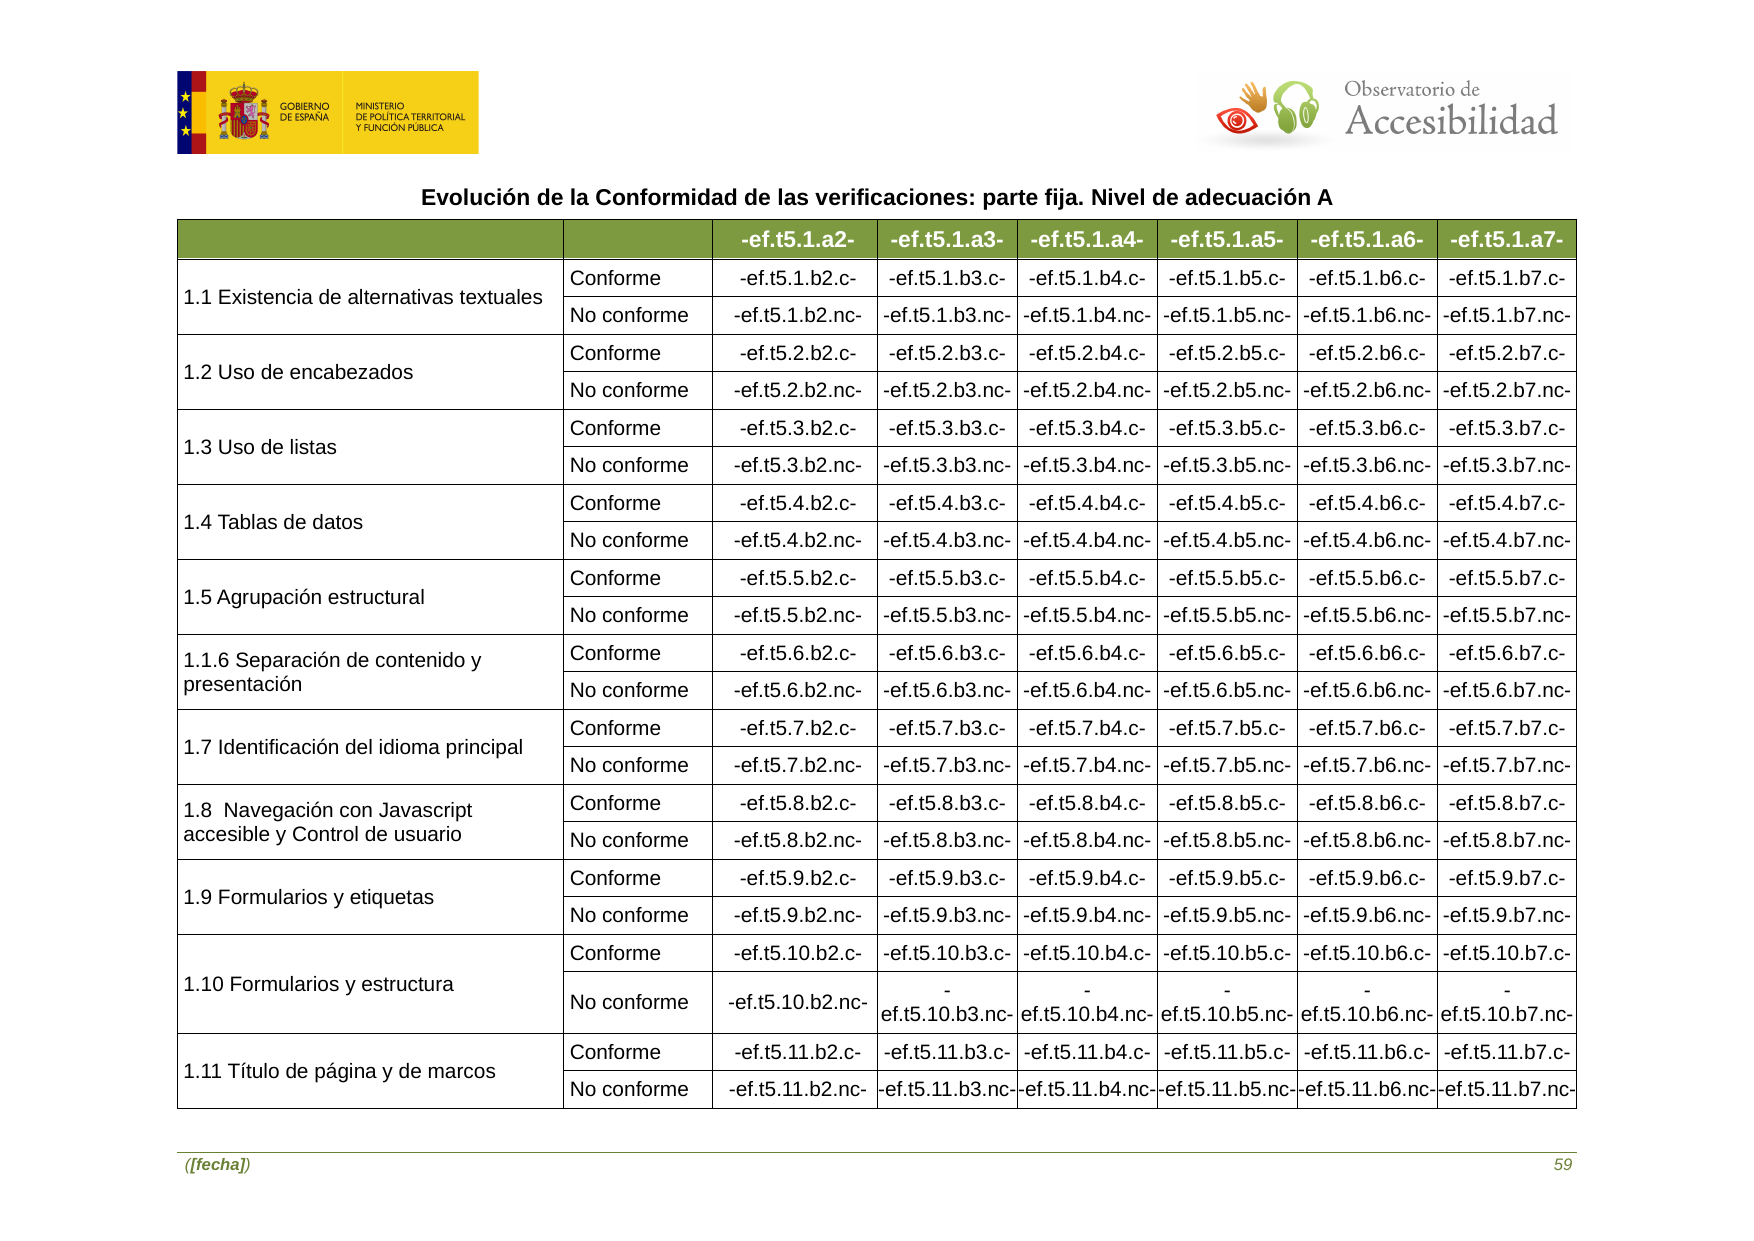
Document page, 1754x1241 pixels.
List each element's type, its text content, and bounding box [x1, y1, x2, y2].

table_cell -ef.t5.1.b2.c- [713, 260, 877, 296]
table_header -ef.t5.1.a3- [878, 220, 1017, 258]
table_cell -ef.t5.3.b2.c- [713, 410, 877, 446]
table_cell -ef.t5.1.b3.c- [878, 260, 1017, 296]
table_cell -ef.t5.3.b6.c- [1298, 410, 1437, 446]
table_cell -ef.t5.4.b3.c- [878, 485, 1017, 521]
table_cell -ef.t5.3.b7.nc- [1438, 447, 1576, 483]
table_cell -ef.t5.1.b5.c- [1158, 260, 1297, 296]
table_cell -ef.t5.8.b5.nc- [1158, 822, 1297, 858]
table_cell -ef.t5.2.b6.nc- [1298, 372, 1437, 408]
table_cell -ef.t5.3.b5.c- [1158, 410, 1297, 446]
table_cell -ef.t5.11.b4.c- [1018, 1034, 1157, 1070]
table_cell -ef.t5.9.b5.c- [1158, 860, 1297, 896]
table_cell No conforme [564, 372, 712, 408]
table_cell -ef.t5.5.b5.c- [1158, 560, 1297, 596]
table_cell -ef.t5.10.b6.c- [1298, 935, 1437, 971]
table_cell -ef.t5.11.b5.c- [1158, 1034, 1297, 1070]
table_cell Conforme [564, 860, 712, 896]
table_cell -ef.t5.10.b4.nc- [1018, 972, 1157, 1032]
table_cell -ef.t5.6.b5.c- [1158, 635, 1297, 671]
table_cell -ef.t5.5.b6.nc- [1298, 597, 1437, 633]
table_cell -ef.t5.5.b4.nc- [1018, 597, 1157, 633]
table_cell No conforme [564, 747, 712, 783]
table_cell -ef.t5.4.b5.c- [1158, 485, 1297, 521]
table_cell -ef.t5.5.b4.c- [1018, 560, 1157, 596]
table_cell -ef.t5.10.b7.c- [1438, 935, 1576, 971]
picture [1196, 72, 1572, 154]
table_cell -ef.t5.2.b7.nc- [1438, 372, 1576, 408]
table_cell -ef.t5.10.b3.nc- [878, 972, 1017, 1032]
table_cell -ef.t5.3.b7.c- [1438, 410, 1576, 446]
table_cell -ef.t5.7.b3.nc- [878, 747, 1017, 783]
table_cell -ef.t5.8.b3.c- [878, 785, 1017, 821]
table_cell -ef.t5.8.b2.c- [713, 785, 877, 821]
table_cell 1.8 Navegación con Javascript accesible y Control de usuario [178, 785, 563, 858]
table_cell -ef.t5.8.b4.c- [1018, 785, 1157, 821]
table_cell -ef.t5.11.b7.nc- [1438, 1071, 1576, 1107]
table_cell -ef.t5.4.b5.nc- [1158, 522, 1297, 558]
table_cell -ef.t5.7.b4.nc- [1018, 747, 1157, 783]
table_cell -ef.t5.11.b6.nc- [1298, 1071, 1437, 1107]
table_cell -ef.t5.7.b5.nc- [1158, 747, 1297, 783]
table_cell -ef.t5.7.b2.nc- [713, 747, 877, 783]
table_cell -ef.t5.9.b6.nc- [1298, 897, 1437, 933]
table_cell Conforme [564, 260, 712, 296]
table_cell 1.11 Título de página y de marcos [178, 1034, 563, 1107]
table_cell -ef.t5.6.b2.c- [713, 635, 877, 671]
table_cell 1.9 Formularios y etiquetas [178, 860, 563, 933]
table_cell -ef.t5.5.b3.nc- [878, 597, 1017, 633]
table_cell -ef.t5.5.b6.c- [1298, 560, 1437, 596]
table_cell -ef.t5.6.b2.nc- [713, 672, 877, 708]
table_cell No conforme [564, 447, 712, 483]
picture [177, 71, 479, 154]
table_cell -ef.t5.11.b5.nc- [1158, 1071, 1297, 1107]
table_cell -ef.t5.2.b7.c- [1438, 335, 1576, 371]
table_cell -ef.t5.3.b2.nc- [713, 447, 877, 483]
table_cell -ef.t5.3.b3.c- [878, 410, 1017, 446]
table_cell -ef.t5.1.b3.nc- [878, 297, 1017, 333]
table_cell Conforme [564, 1034, 712, 1070]
table_cell -ef.t5.5.b5.nc- [1158, 597, 1297, 633]
table_cell -ef.t5.9.b2.nc- [713, 897, 877, 933]
table_cell -ef.t5.6.b3.nc- [878, 672, 1017, 708]
table_cell -ef.t5.7.b7.c- [1438, 710, 1576, 746]
table_cell -ef.t5.10.b2.c- [713, 935, 877, 971]
table_cell -ef.t5.7.b5.c- [1158, 710, 1297, 746]
table_header -ef.t5.1.a7- [1438, 220, 1576, 258]
table_cell -ef.t5.1.b6.c- [1298, 260, 1437, 296]
table_cell -ef.t5.1.b7.c- [1438, 260, 1576, 296]
table_cell -ef.t5.1.b6.nc- [1298, 297, 1437, 333]
table_cell -ef.t5.3.b6.nc- [1298, 447, 1437, 483]
table_cell -ef.t5.1.b2.nc- [713, 297, 877, 333]
table_cell No conforme [564, 972, 712, 1032]
table_cell -ef.t5.5.b2.nc- [713, 597, 877, 633]
table_cell Conforme [564, 935, 712, 971]
table_cell -ef.t5.2.b5.nc- [1158, 372, 1297, 408]
table_cell -ef.t5.10.b5.nc- [1158, 972, 1297, 1032]
table_cell -ef.t5.4.b7.c- [1438, 485, 1576, 521]
table_cell -ef.t5.6.b4.c- [1018, 635, 1157, 671]
table_cell -ef.t5.9.b7.c- [1438, 860, 1576, 896]
table_cell -ef.t5.9.b4.nc- [1018, 897, 1157, 933]
table_cell -ef.t5.6.b6.c- [1298, 635, 1437, 671]
table_cell No conforme [564, 597, 712, 633]
table_cell -ef.t5.10.b7.nc- [1438, 972, 1576, 1032]
table_cell Conforme [564, 785, 712, 821]
table_cell No conforme [564, 1071, 712, 1107]
table_cell -ef.t5.4.b7.nc- [1438, 522, 1576, 558]
table_cell -ef.t5.6.b3.c- [878, 635, 1017, 671]
table_cell 1.1 Existencia de alternativas textuales [178, 260, 563, 333]
table_cell -ef.t5.7.b6.c- [1298, 710, 1437, 746]
table_cell -ef.t5.11.b7.c- [1438, 1034, 1576, 1070]
table_cell -ef.t5.9.b3.c- [878, 860, 1017, 896]
table_cell -ef.t5.2.b5.c- [1158, 335, 1297, 371]
table_cell -ef.t5.10.b4.c- [1018, 935, 1157, 971]
table_cell -ef.t5.8.b7.nc- [1438, 822, 1576, 858]
table_cell 1.7 Identificación del idioma principal [178, 710, 563, 783]
table_cell -ef.t5.11.b2.c- [713, 1034, 877, 1070]
table_cell -ef.t5.6.b4.nc- [1018, 672, 1157, 708]
table_cell Conforme [564, 560, 712, 596]
table_cell Conforme [564, 710, 712, 746]
table_cell -ef.t5.7.b4.c- [1018, 710, 1157, 746]
table_header [178, 220, 563, 258]
table_cell -ef.t5.10.b6.nc- [1298, 972, 1437, 1032]
table_cell -ef.t5.10.b2.nc- [713, 972, 877, 1032]
table_header -ef.t5.1.a4- [1018, 220, 1157, 258]
table_cell -ef.t5.8.b3.nc- [878, 822, 1017, 858]
table_cell -ef.t5.3.b4.c- [1018, 410, 1157, 446]
table_cell -ef.t5.6.b6.nc- [1298, 672, 1437, 708]
table_cell -ef.t5.3.b3.nc- [878, 447, 1017, 483]
table_cell -ef.t5.8.b7.c- [1438, 785, 1576, 821]
table_cell -ef.t5.4.b4.nc- [1018, 522, 1157, 558]
table_cell 1.10 Formularios y estructura [178, 935, 563, 1032]
table_cell -ef.t5.2.b2.c- [713, 335, 877, 371]
table_cell -ef.t5.8.b6.nc- [1298, 822, 1437, 858]
table_cell -ef.t5.9.b3.nc- [878, 897, 1017, 933]
table_cell No conforme [564, 822, 712, 858]
table_cell -ef.t5.11.b6.c- [1298, 1034, 1437, 1070]
table_cell -ef.t5.4.b6.nc- [1298, 522, 1437, 558]
table_cell No conforme [564, 297, 712, 333]
table_cell 1.3 Uso de listas [178, 410, 563, 483]
table_cell -ef.t5.2.b3.c- [878, 335, 1017, 371]
table_header [564, 220, 712, 258]
table_cell Conforme [564, 635, 712, 671]
table_cell -ef.t5.3.b4.nc- [1018, 447, 1157, 483]
table_cell -ef.t5.7.b6.nc- [1298, 747, 1437, 783]
table_header -ef.t5.1.a5- [1158, 220, 1297, 258]
table_cell -ef.t5.4.b2.nc- [713, 522, 877, 558]
table_cell -ef.t5.6.b7.c- [1438, 635, 1576, 671]
table_cell -ef.t5.5.b7.c- [1438, 560, 1576, 596]
table_cell -ef.t5.2.b4.nc- [1018, 372, 1157, 408]
table_cell -ef.t5.8.b4.nc- [1018, 822, 1157, 858]
table_header -ef.t5.1.a2- [713, 220, 877, 258]
text Evolución de la Conformidad de las verificaciones: parte fija. Nivel de adecuación A [177, 184, 1577, 211]
table_cell -ef.t5.9.b7.nc- [1438, 897, 1576, 933]
table_header -ef.t5.1.a6- [1298, 220, 1437, 258]
table_cell -ef.t5.11.b2.nc- [713, 1071, 877, 1107]
table_cell -ef.t5.7.b2.c- [713, 710, 877, 746]
table_cell 1.1.6 Separación de contenido y presentación [178, 635, 563, 708]
table_cell -ef.t5.11.b3.c- [878, 1034, 1017, 1070]
table_cell -ef.t5.1.b4.c- [1018, 260, 1157, 296]
table_cell -ef.t5.9.b5.nc- [1158, 897, 1297, 933]
table_cell Conforme [564, 410, 712, 446]
table_cell No conforme [564, 672, 712, 708]
table_cell -ef.t5.4.b3.nc- [878, 522, 1017, 558]
table_cell 1.4 Tablas de datos [178, 485, 563, 558]
table_cell -ef.t5.10.b3.c- [878, 935, 1017, 971]
table_cell -ef.t5.5.b2.c- [713, 560, 877, 596]
table_cell -ef.t5.5.b7.nc- [1438, 597, 1576, 633]
table_cell No conforme [564, 522, 712, 558]
table_cell -ef.t5.9.b2.c- [713, 860, 877, 896]
table_cell -ef.t5.3.b5.nc- [1158, 447, 1297, 483]
table_cell -ef.t5.8.b2.nc- [713, 822, 877, 858]
table_cell -ef.t5.2.b4.c- [1018, 335, 1157, 371]
table_cell Conforme [564, 485, 712, 521]
table_cell -ef.t5.2.b3.nc- [878, 372, 1017, 408]
table_cell -ef.t5.8.b6.c- [1298, 785, 1437, 821]
table_cell -ef.t5.11.b3.nc- [878, 1071, 1017, 1107]
table_cell -ef.t5.9.b4.c- [1018, 860, 1157, 896]
table_cell -ef.t5.1.b4.nc- [1018, 297, 1157, 333]
table_cell -ef.t5.4.b4.c- [1018, 485, 1157, 521]
table_cell -ef.t5.4.b6.c- [1298, 485, 1437, 521]
table_cell -ef.t5.2.b2.nc- [713, 372, 877, 408]
table_cell -ef.t5.5.b3.c- [878, 560, 1017, 596]
table_cell -ef.t5.1.b7.nc- [1438, 297, 1576, 333]
table_cell -ef.t5.11.b4.nc- [1018, 1071, 1157, 1107]
table_cell Conforme [564, 335, 712, 371]
table_cell -ef.t5.6.b5.nc- [1158, 672, 1297, 708]
table_cell -ef.t5.9.b6.c- [1298, 860, 1437, 896]
table_cell -ef.t5.7.b7.nc- [1438, 747, 1576, 783]
table_cell -ef.t5.8.b5.c- [1158, 785, 1297, 821]
table_cell 1.2 Uso de encabezados [178, 335, 563, 408]
table_cell -ef.t5.10.b5.c- [1158, 935, 1297, 971]
table_cell -ef.t5.4.b2.c- [713, 485, 877, 521]
table_cell -ef.t5.1.b5.nc- [1158, 297, 1297, 333]
table_cell No conforme [564, 897, 712, 933]
table_cell 1.5 Agrupación estructural [178, 560, 563, 633]
table_cell -ef.t5.2.b6.c- [1298, 335, 1437, 371]
table_cell -ef.t5.7.b3.c- [878, 710, 1017, 746]
table_cell -ef.t5.6.b7.nc- [1438, 672, 1576, 708]
